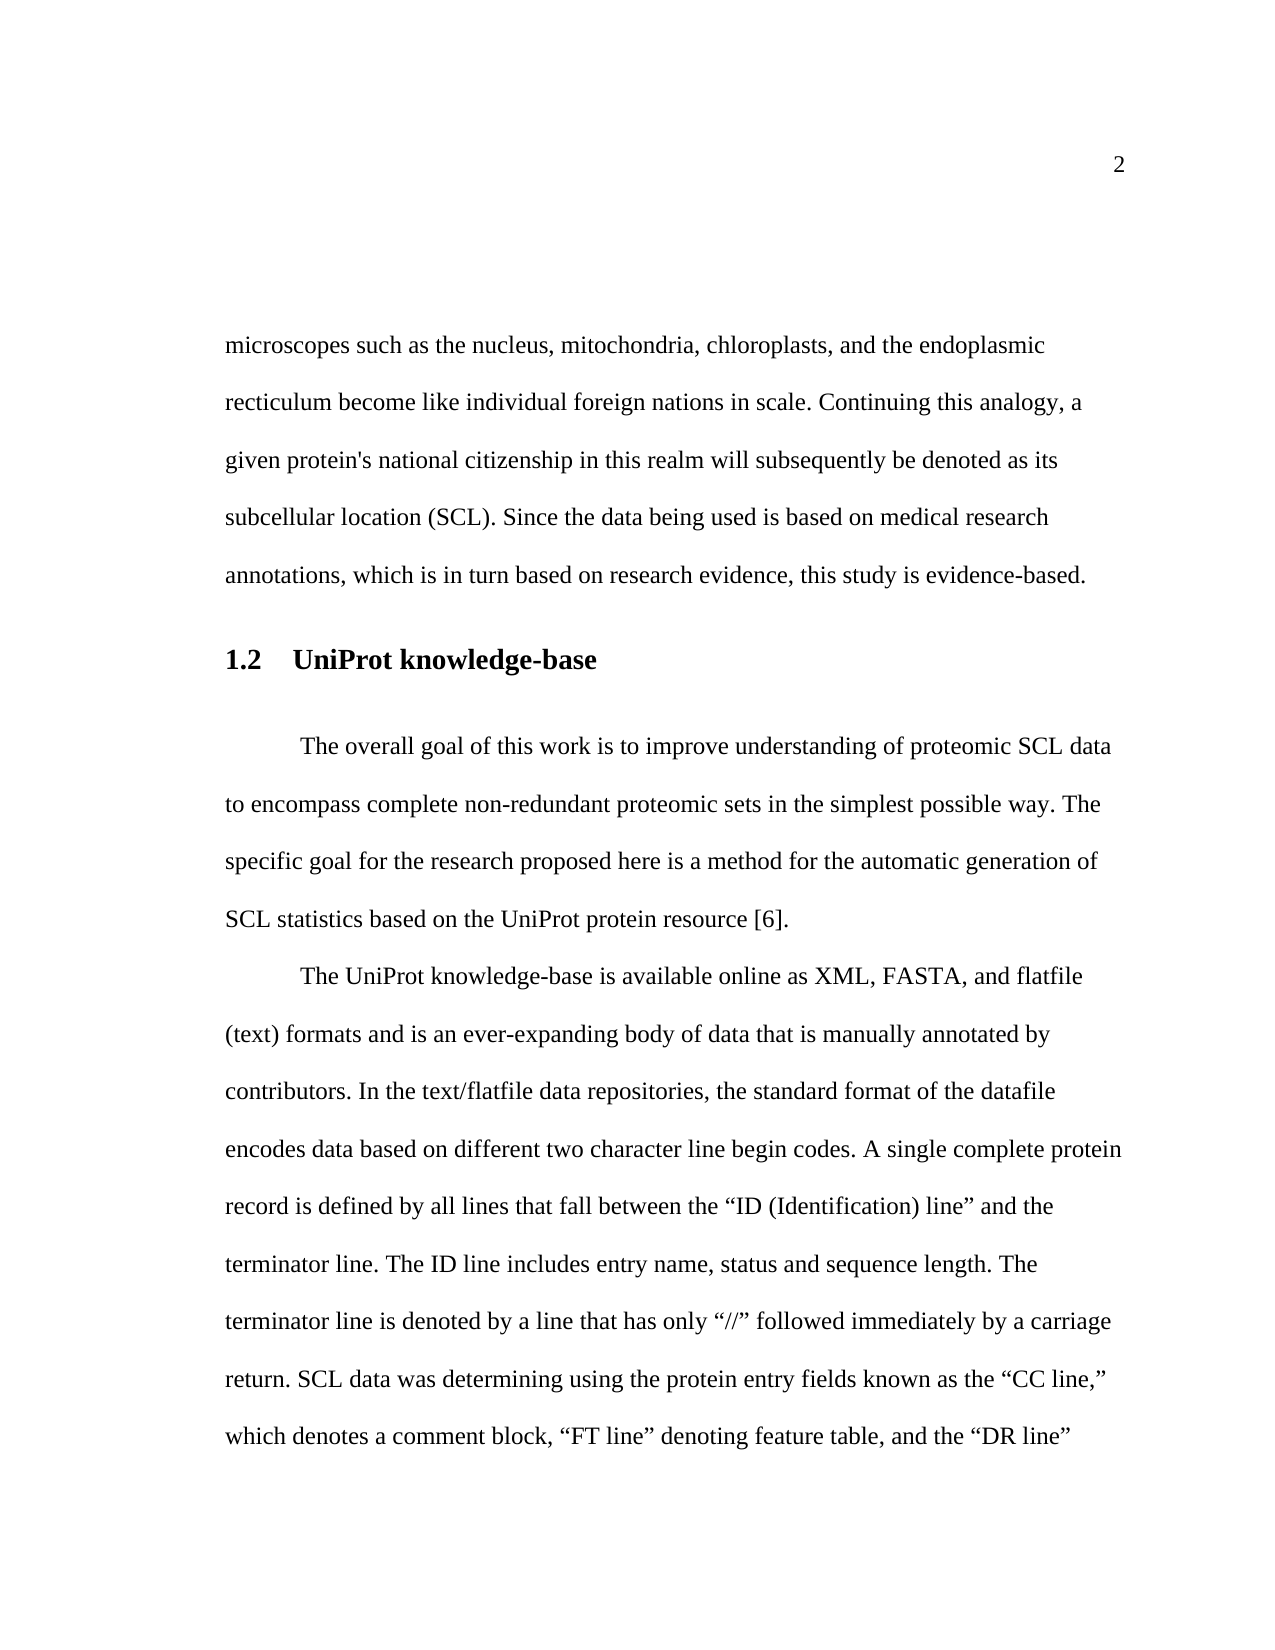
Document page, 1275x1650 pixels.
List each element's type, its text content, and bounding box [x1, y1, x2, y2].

text The UniProt knowledge-base is available online as XML, FASTA, and flatfile (text) formats and is an ever-expanding body of data that is manually annotated by contributors. In the text/flatfile data repositories, the standard format of the datafile encodes data based on different two character line begin codes. A single complete protein record is defined by all lines that fall between the “ID (Identification) line” and the terminator line. The ID line includes entry name, status and sequence length. The terminator line is denoted by a line that has only “//” followed immediately by a carriage return. SCL data was determining using the protein entry fields known as the “CC line,” which denotes a comment block, “FT line” denoting feature table, and the “DR line” [225, 961, 1125, 1450]
subtitle UniProt knowledge-base [225, 642, 1125, 676]
text microscopes such as the nucleus, mitochondria, chloroplasts, and the endoplasmic recticulum become like individual foreign nations in scale. Continuing this analogy, a given protein's national citizenship in this realm will subsequently be denoted as its subcellular location (SCL). Since the data being used is based on medical research annotations, which is in turn based on research evidence, this study is evidence-based. [225, 330, 1125, 589]
text The overall goal of this work is to improve understanding of proteomic SCL data to encompass complete non-redundant proteomic sets in the simplest possible way. The specific goal for the research proposed here is a method for the automatic generation of SCL statistics based on the UniProt protein resource [6]. [225, 731, 1125, 932]
